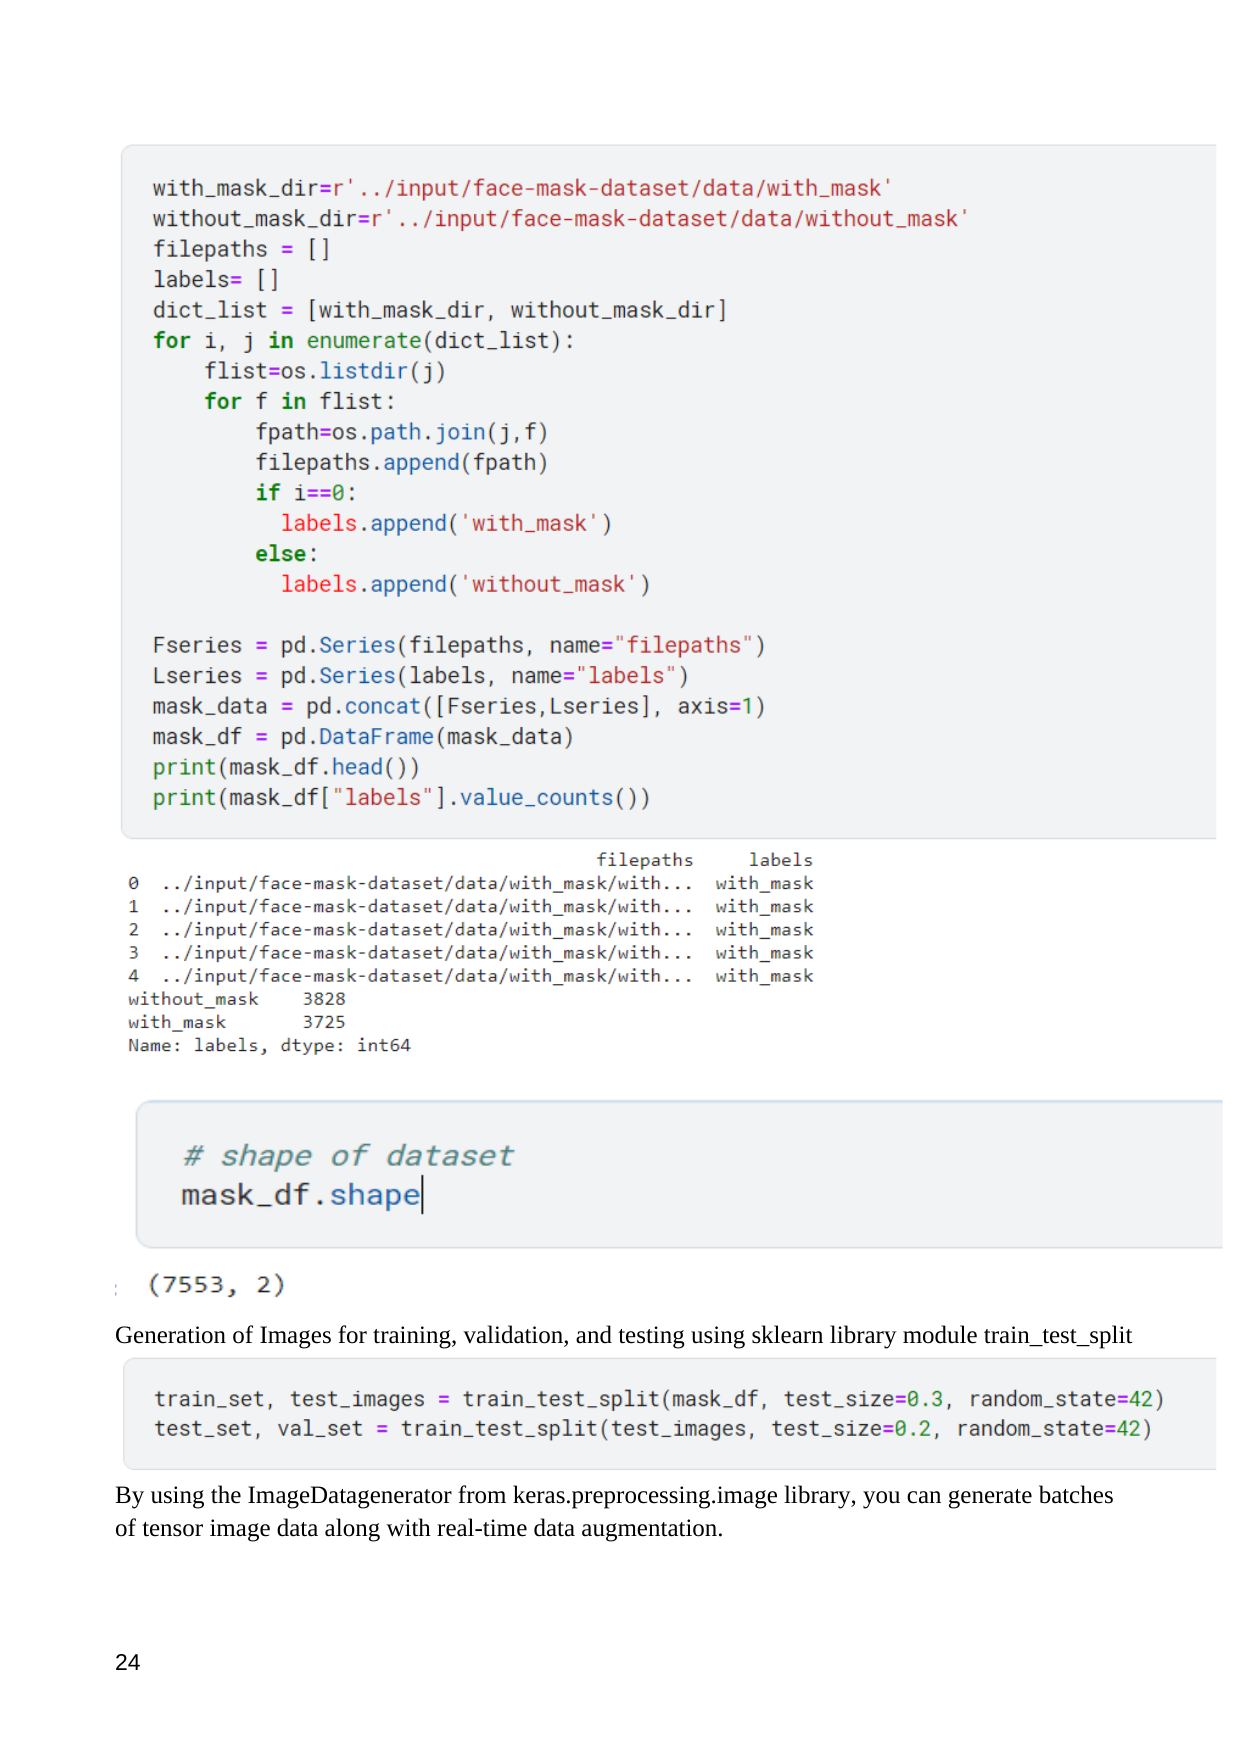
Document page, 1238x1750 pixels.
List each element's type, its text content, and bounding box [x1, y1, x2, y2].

text By using the ImageDatagenerator from keras.preprocessing.image library, you can generate batches of tensor image data along with real-time data augmentation. [115, 1480, 1133, 1542]
picture [115, 1352, 1217, 1476]
text Generation of Images for training, validation, and testing using sklearn library module train_test_split [115, 1320, 1133, 1349]
picture [115, 141, 1217, 1061]
picture [115, 1094, 1223, 1316]
